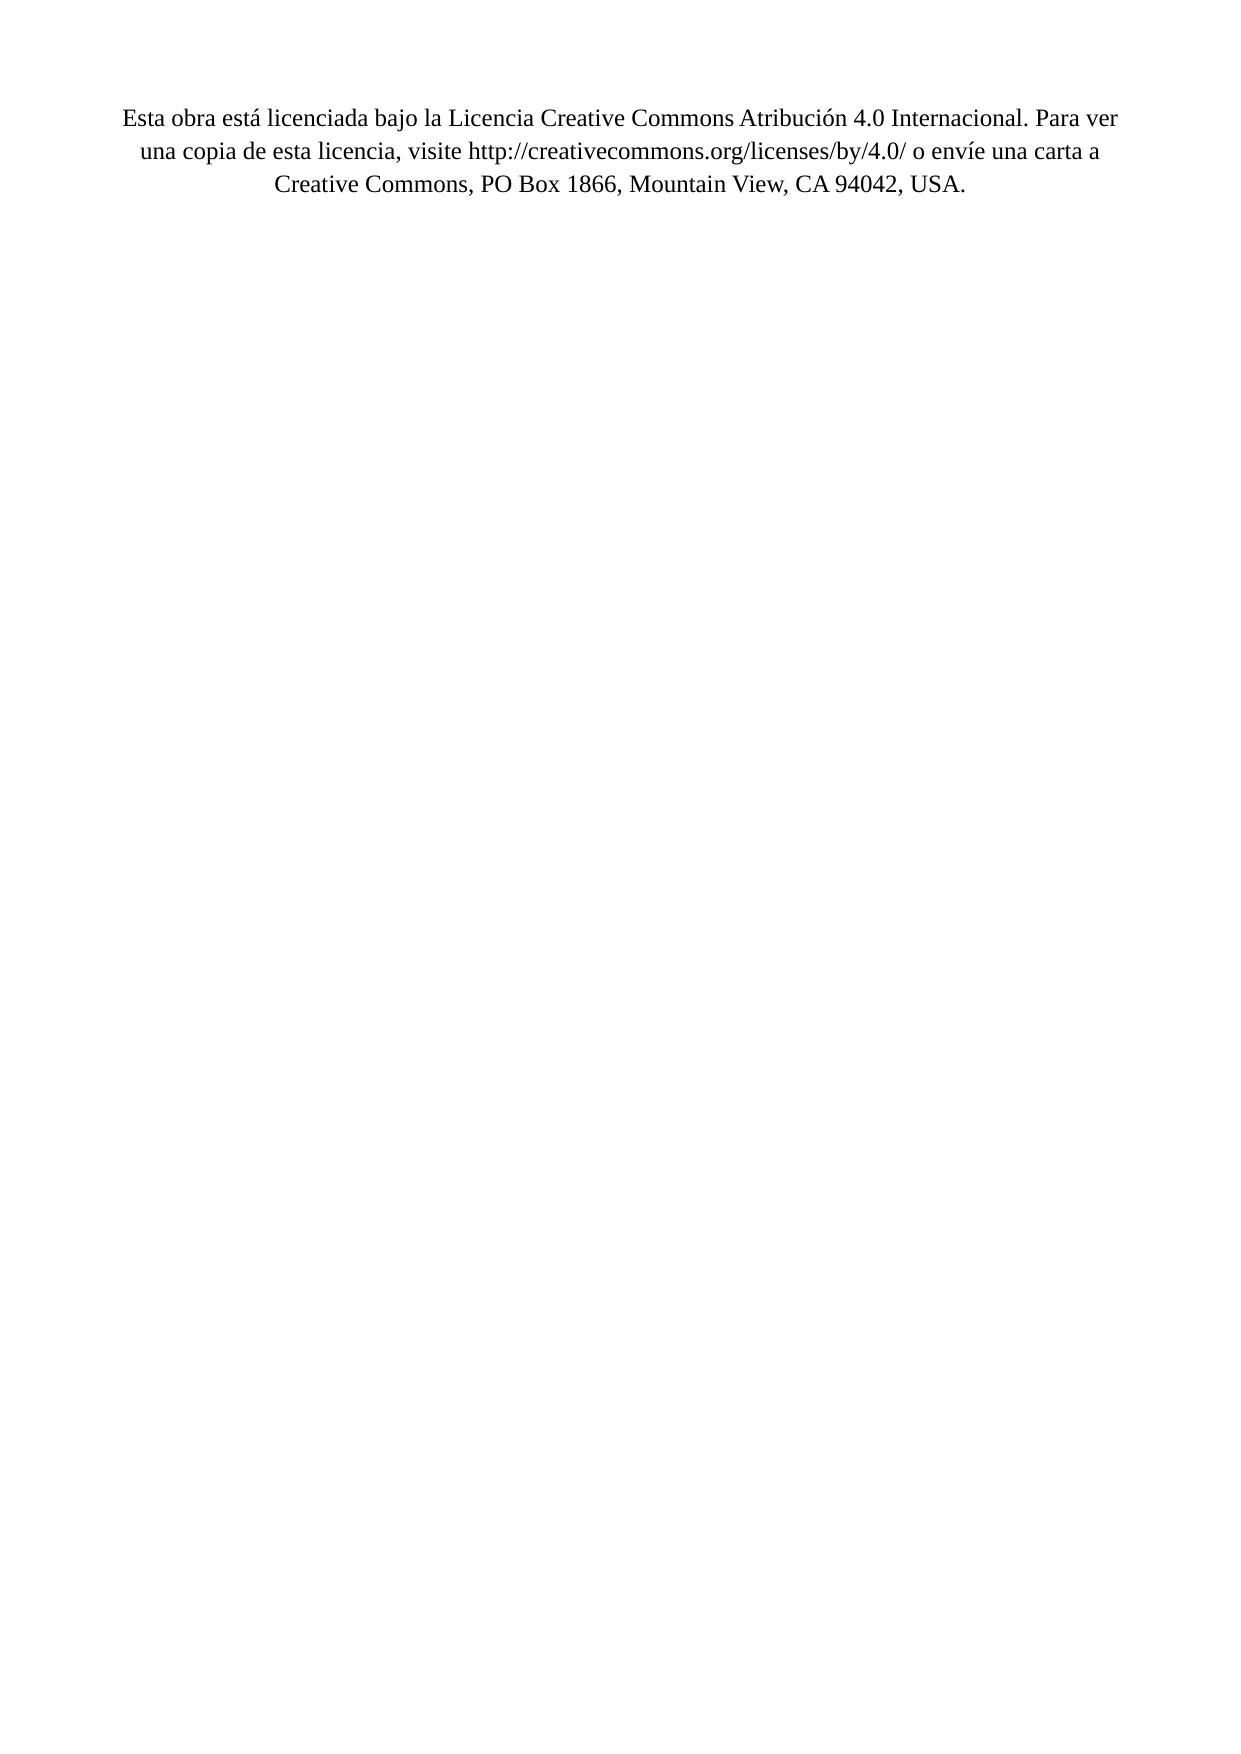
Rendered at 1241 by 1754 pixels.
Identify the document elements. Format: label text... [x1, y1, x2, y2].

text Esta obra está licenciada bajo la Licencia Creative Commons Atribución 4.0 Internacional. Para ver una copia de esta licencia, visite http://creativecommons.org/licenses/by/4.0/ o envíe una carta a Creative Commons, PO Box 1866, Mountain View, CA 94042, USA. [118, 103, 1122, 198]
